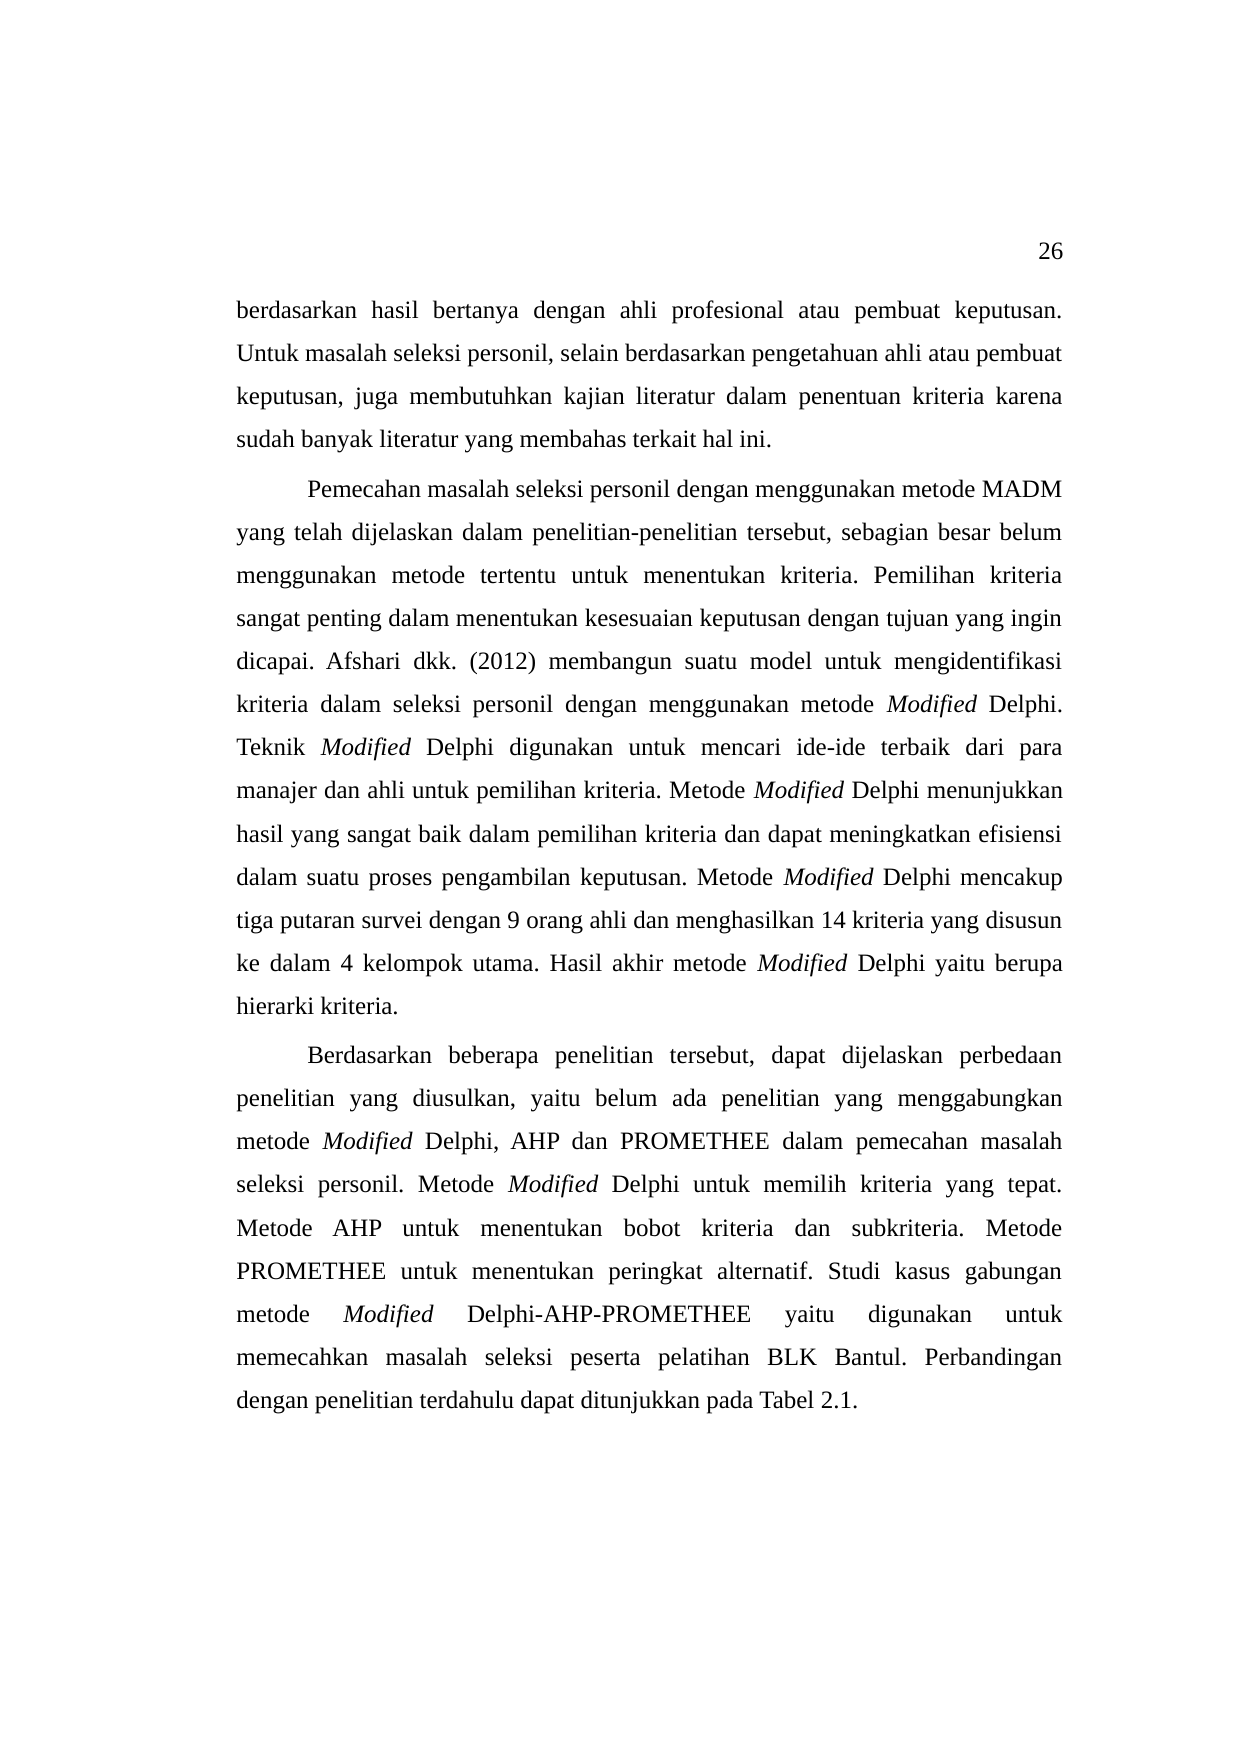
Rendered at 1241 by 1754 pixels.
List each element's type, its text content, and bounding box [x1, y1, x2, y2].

text Pemecahan masalah seleksi personil dengan menggunakan metode MADM yang telah dijelaskan dalam penelitian-penelitian tersebut, sebagian besar belum menggunakan metode tertentu untuk menentukan kriteria. Pemilihan kriteria sangat penting dalam menentukan kesesuaian keputusan dengan tujuan yang ingin dicapai. Afshari dkk. (2012) membangun suatu model untuk mengidentifikasi kriteria dalam seleksi personil dengan menggunakan metode Modified Delphi. Teknik Modified Delphi digunakan untuk mencari ide-ide terbaik dari para manajer dan ahli untuk pemilihan kriteria. Metode Modified Delphi menunjukkan hasil yang sangat baik dalam pemilihan kriteria dan dapat meningkatkan efisiensi dalam suatu proses pengambilan keputusan. Metode Modified Delphi mencakup tiga putaran survei dengan 9 orang ahli dan menghasilkan 14 kriteria yang disusun ke dalam 4 kelompok utama. Hasil akhir metode Modified Delphi yaitu berupa hierarki kriteria. [236, 474, 1063, 1020]
text Berdasarkan beberapa penelitian tersebut, dapat dijelaskan perbedaan penelitian yang diusulkan, yaitu belum ada penelitian yang menggabungkan metode Modified Delphi, AHP dan PROMETHEE dalam pemecahan masalah seleksi personil. Metode Modified Delphi untuk memilih kriteria yang tepat. Metode AHP untuk menentukan bobot kriteria dan subkriteria. Metode PROMETHEE untuk menentukan peringkat alternatif. Studi kasus gabungan metode Modified Delphi-AHP-PROMETHEE yaitu digunakan untuk memecahkan masalah seleksi peserta pelatihan BLK Bantul. Perbandingan dengan penelitian terdahulu dapat ditunjukkan pada Tabel 2.1. [236, 1040, 1063, 1414]
text berdasarkan hasil bertanya dengan ahli profesional atau pembuat keputusan. Untuk masalah seleksi personil, selain berdasarkan pengetahuan ahli atau pembuat keputusan, juga membutuhkan kajian literatur dalam penentuan kriteria karena sudah banyak literatur yang membahas terkait hal ini. [236, 295, 1063, 453]
